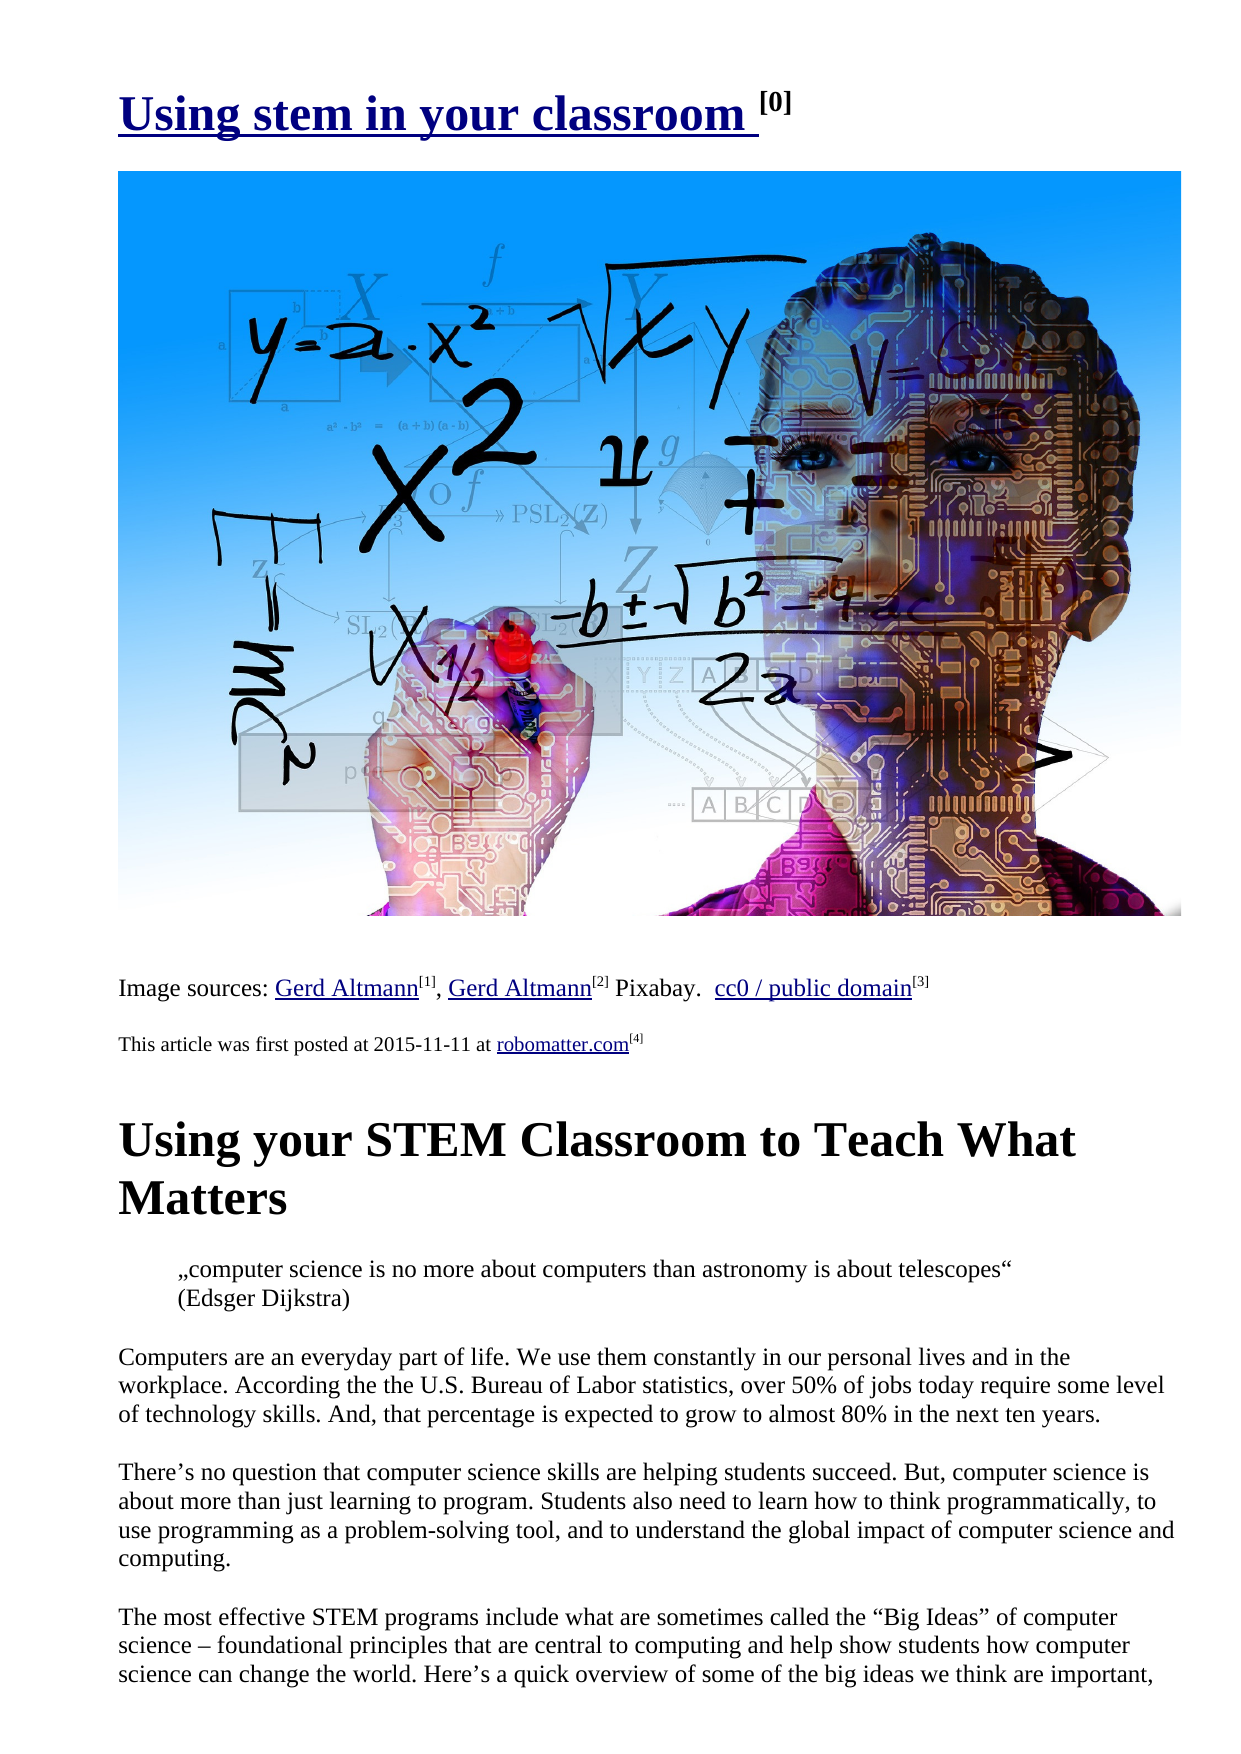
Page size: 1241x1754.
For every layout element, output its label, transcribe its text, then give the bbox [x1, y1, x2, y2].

text „computer science is no more about computers than astronomy is about telescopes“ (Edsger Dijkstra) [177, 1254, 1122, 1312]
text There’s no question that computer science skills are helping students succeed. But, computer science is about more than just learning to program. Students also need to learn how to think programmatically, to use programming as a problem-solving tool, and to understand the global impact of computer science and computing. [118, 1457, 1181, 1572]
text The most effective STEM programs include what are sometimes called the “Big Ideas” of computer science – foundational principles that are central to computing and help show students how computer science can change the world. Here’s a quick overview of some of the big ideas we think are important, [118, 1602, 1181, 1688]
text Computers are an everyday part of life. We use them constantly in our personal lives and in the workplace. According the the U.S. Bureau of Labor statistics, over 50% of jobs today require some level of technology skills. And, that percentage is expected to grow to almost 80% in the next ten years. [118, 1342, 1181, 1428]
picture [118, 171, 1182, 916]
subtitle Using stem in your classroom [118, 84, 1181, 142]
text This article was first posted at 2015-11-11 at robomatter.com [118, 1032, 1181, 1056]
subtitle Using your STEM Classroom to Teach What Matters [118, 1110, 1181, 1225]
text Image sources: Gerd Altmann, Gerd Altmann Pixabay. cc0 / public domain [118, 973, 1181, 1002]
